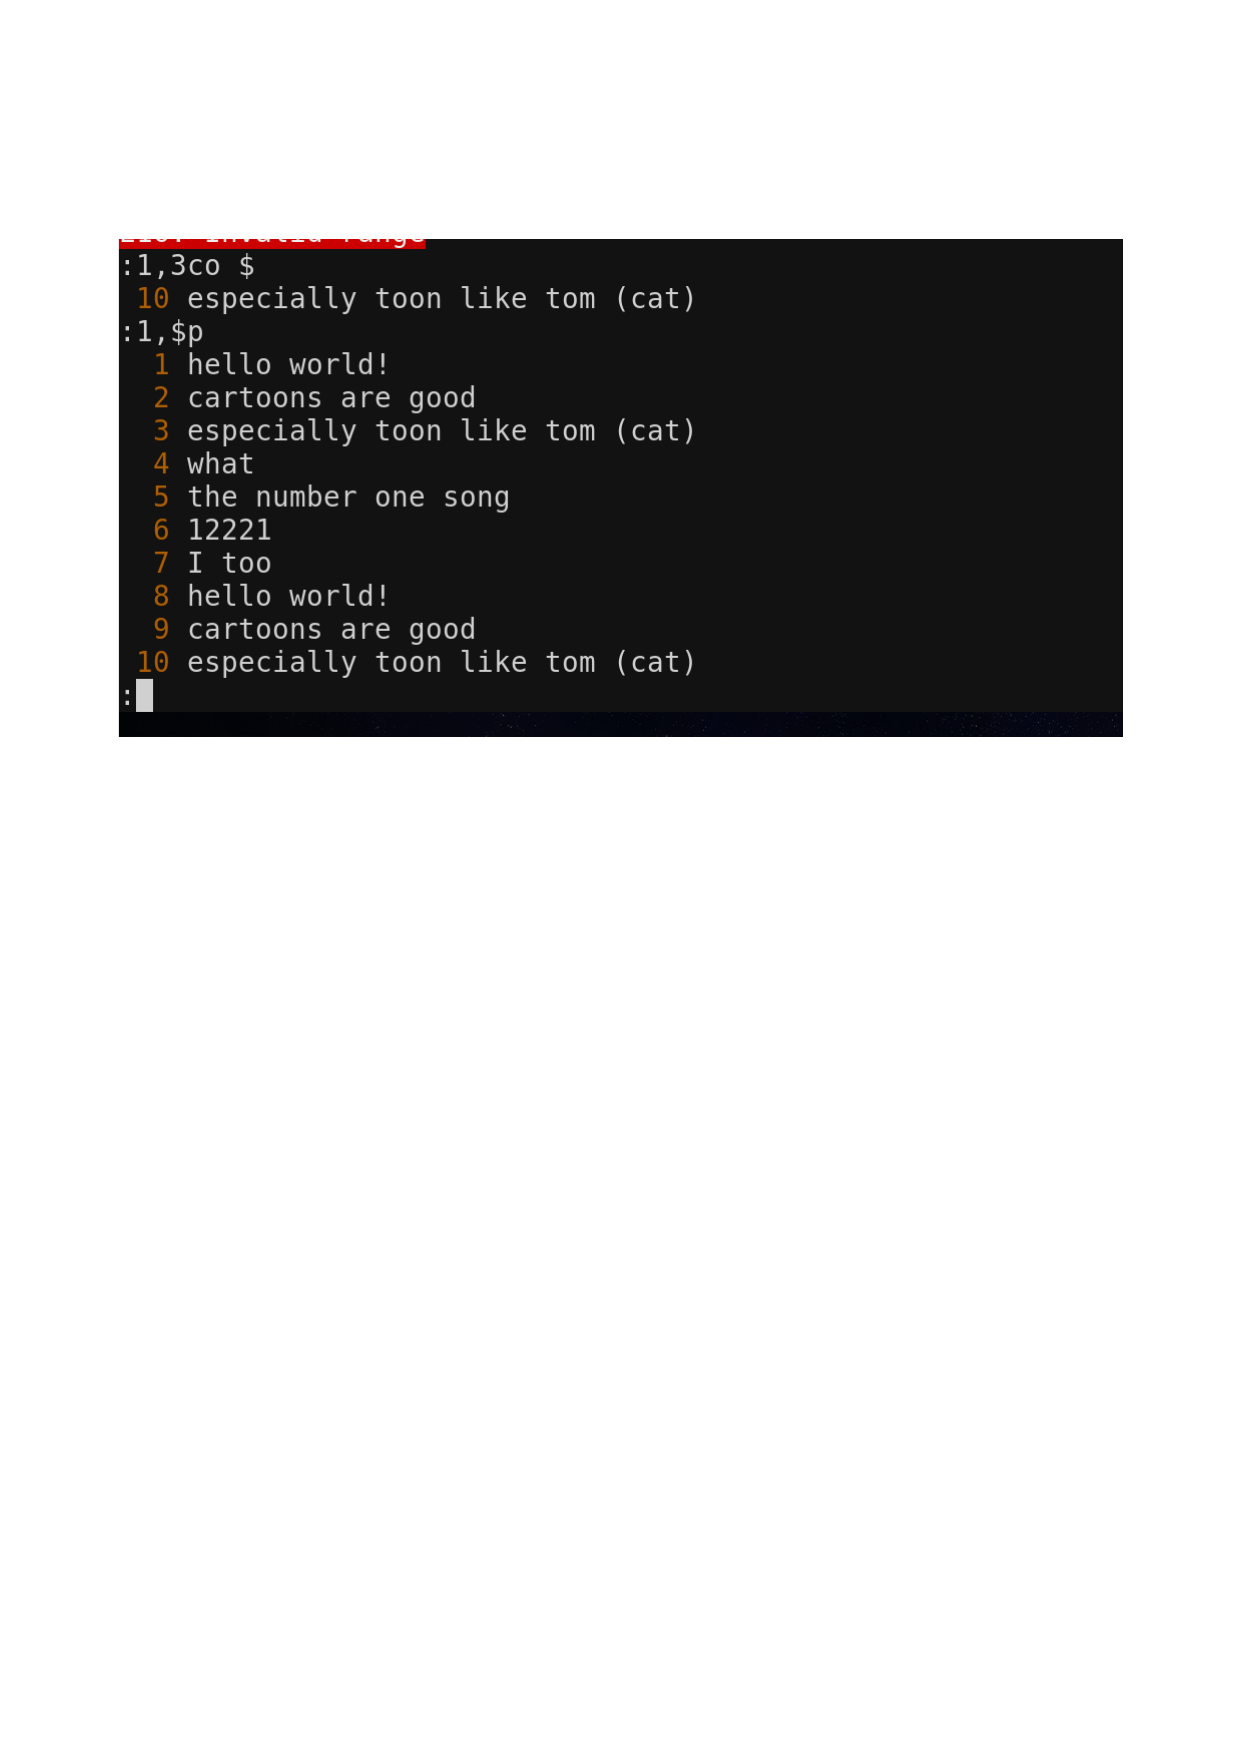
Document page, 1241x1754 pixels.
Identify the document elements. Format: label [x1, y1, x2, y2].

picture [118, 239, 1123, 737]
